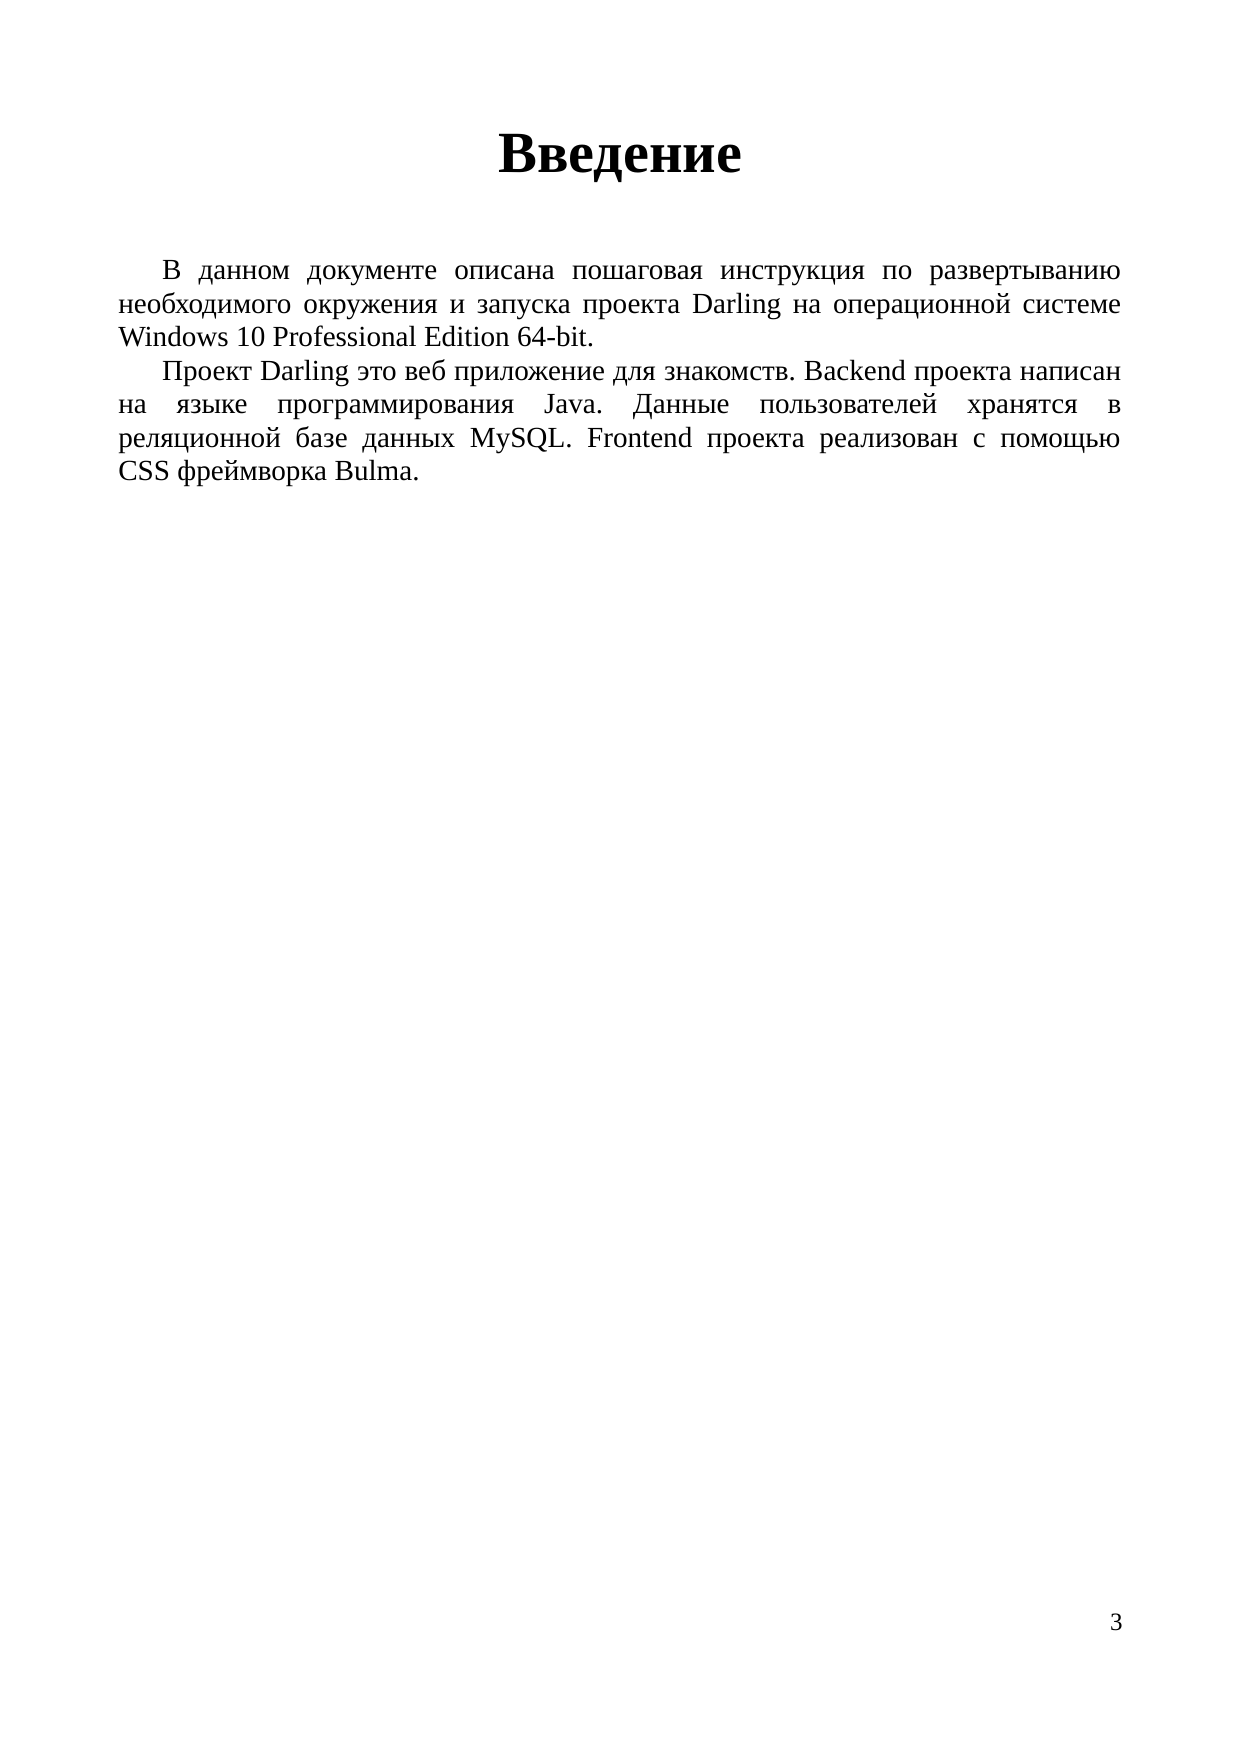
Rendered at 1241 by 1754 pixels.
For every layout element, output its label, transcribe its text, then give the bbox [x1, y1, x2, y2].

text В данном документе описана пошаговая инструкция по развертыванию необходимого окружения и запуска проекта Darling на операционной системе Windows 10 Professional Edition 64-bit. [118, 252, 1122, 353]
text Проект Darling это веб приложение для знакомств. Backend проекта написан на языке программирования Java. Данные пользователей хранятся в реляционной базе данных MySQL. Frontend проекта реализован с помощью CSS фреймворка Bulma. [118, 353, 1122, 487]
text Введение [118, 118, 1122, 185]
